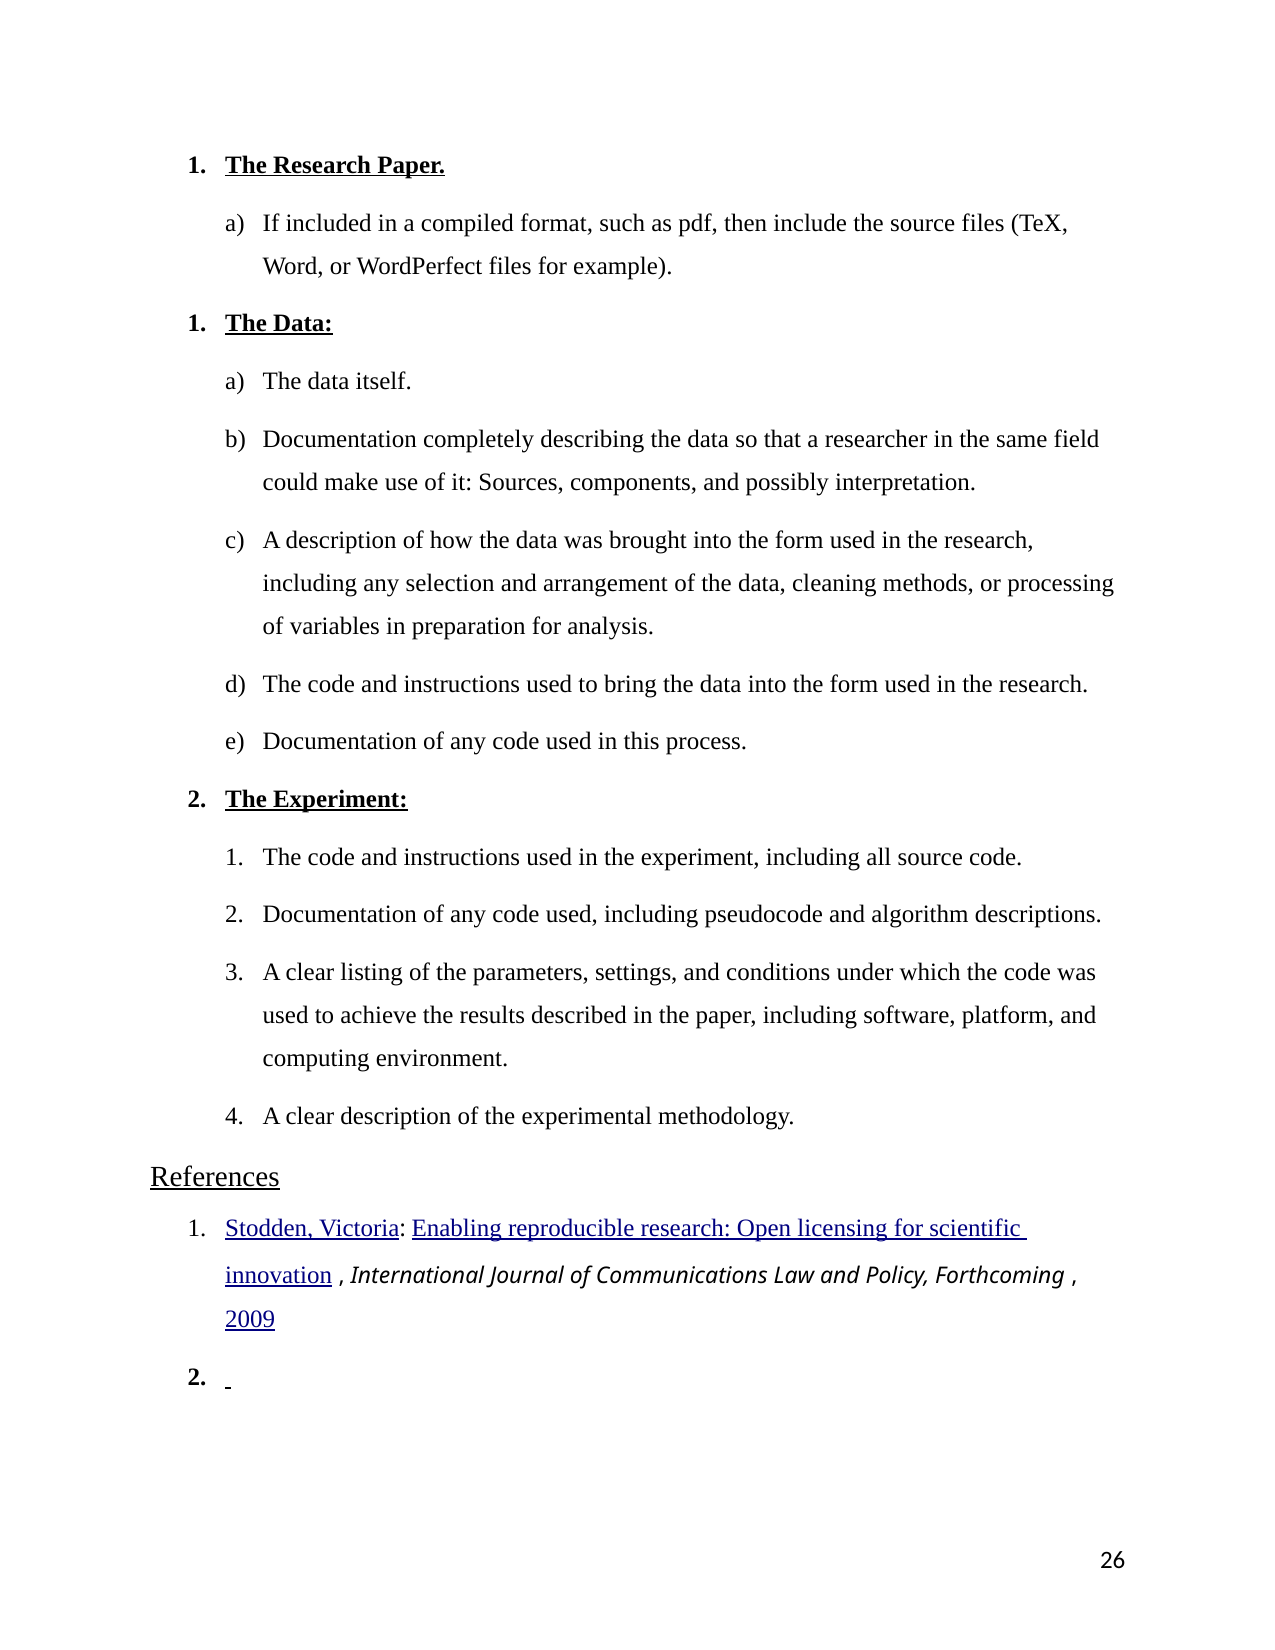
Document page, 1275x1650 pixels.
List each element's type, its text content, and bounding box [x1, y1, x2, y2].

list Stodden, Victoria: Enabling reproducible research: Open licensing for scientific innovation , International Journal of Communications Law and Policy, Forthcoming , 2009 [187, 1212, 1125, 1333]
list A clear listing of the parameters, settings, and conditions under which the code was used to achieve the results described in the paper, including software, platform, and computing environment. [225, 957, 1125, 1072]
list Documentation of any code used in this process. [225, 726, 1125, 755]
list A clear description of the experimental methodology. [225, 1101, 1125, 1130]
list The code and instructions used to bring the data into the form used in the research. [225, 669, 1125, 697]
list The Data: [187, 308, 1125, 337]
list Documentation completely describing the data so that a researcher in the same field could make use of it: Sources, components, and possibly interpretation. [225, 424, 1125, 496]
list The code and instructions used in the experiment, including all source code. [225, 842, 1125, 871]
list If included in a compiled format, such as pdf, then include the source files (TeX, Word, or WordPerfect files for example). [225, 208, 1125, 279]
list Documentation of any code used, including pseudocode and algorithm descriptions. [225, 899, 1125, 928]
list The Experiment: [187, 784, 1125, 813]
text References [150, 1159, 1125, 1192]
list The data itself. [225, 366, 1125, 395]
list A description of how the data was brought into the form used in the research, including any selection and arrangement of the data, cleaning methods, or processing of variables in preparation for analysis. [225, 525, 1125, 640]
list The Research Paper. [187, 150, 1125, 179]
